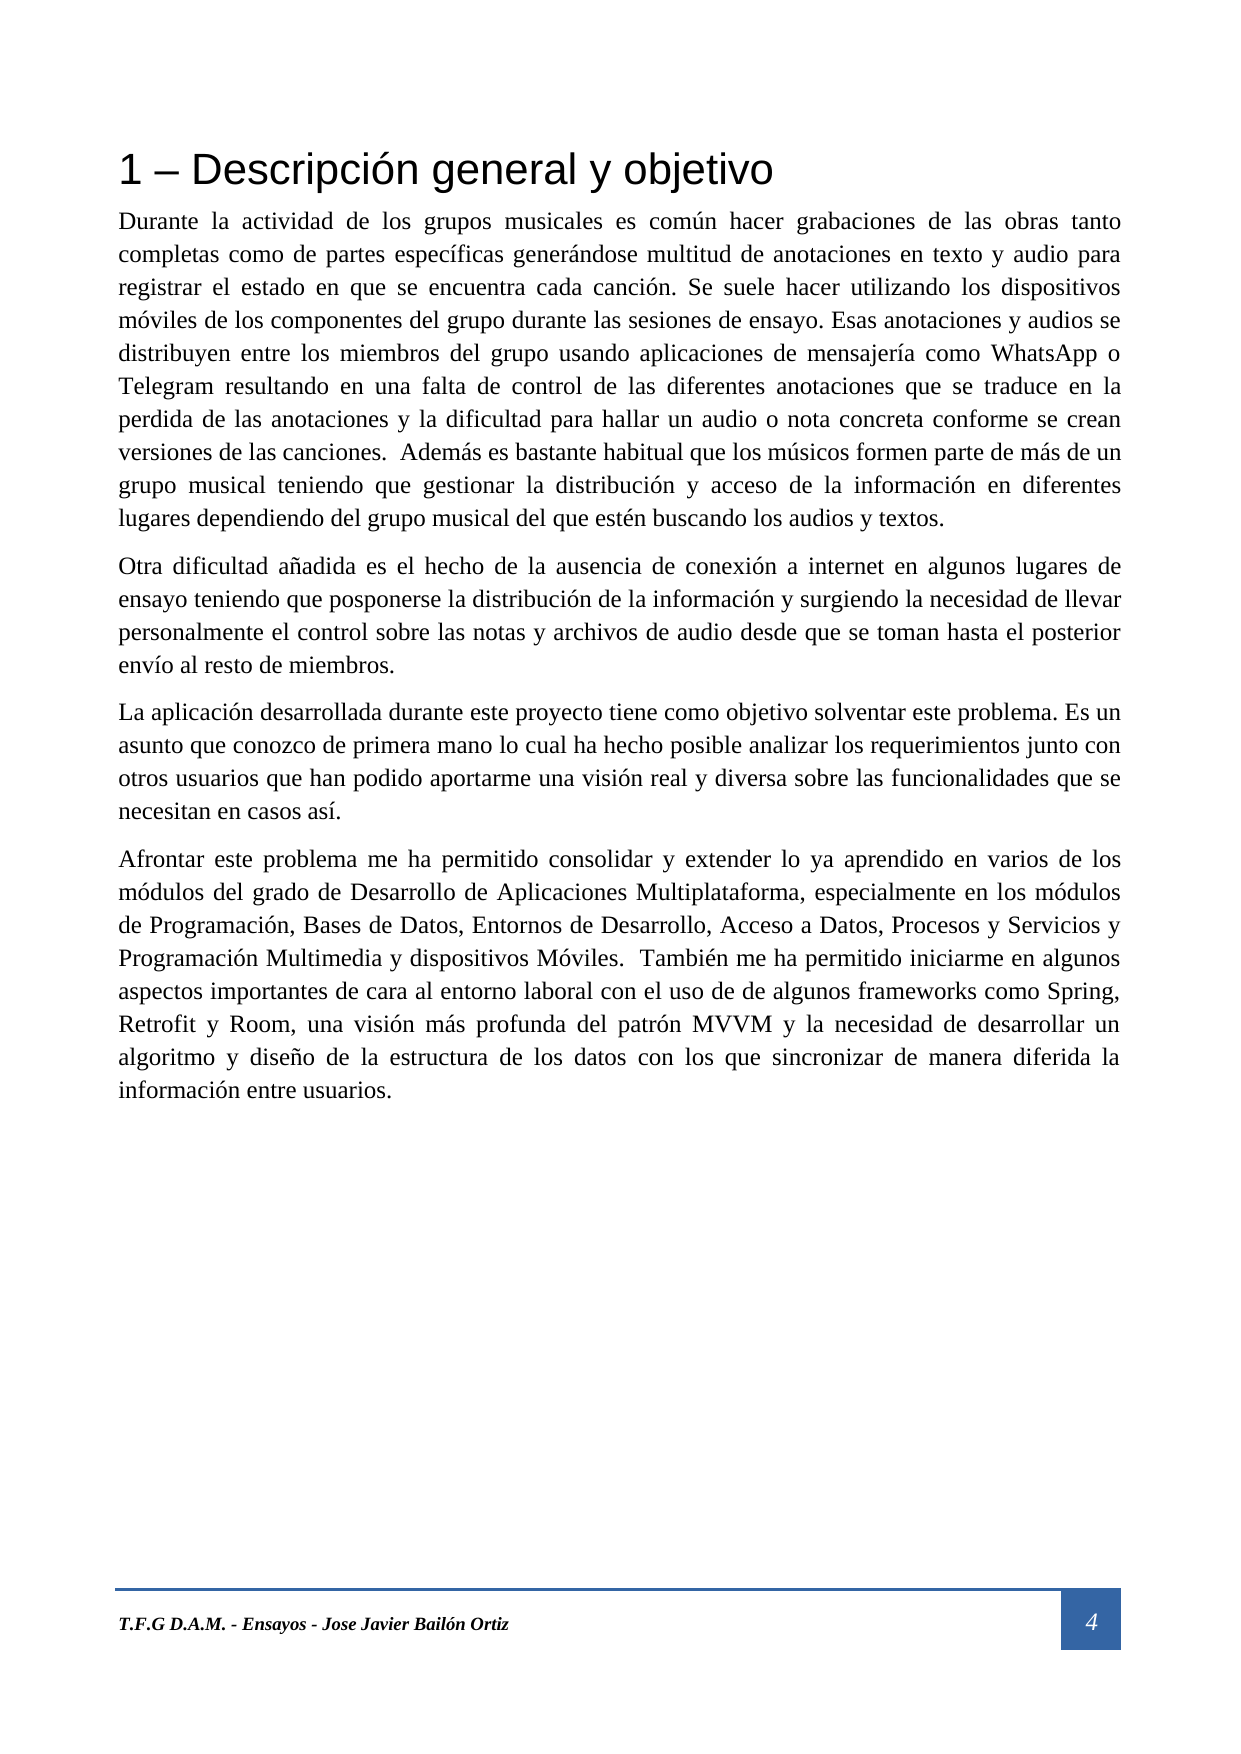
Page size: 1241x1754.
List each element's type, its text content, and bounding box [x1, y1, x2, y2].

subtitle 1 – Descripción general y objetivo [118, 143, 1122, 193]
text La aplicación desarrollada durante este proyecto tiene como objetivo solventar este problema. Es un asunto que conozco de primera mano lo cual ha hecho posible analizar los requerimientos junto con otros usuarios que han podido aportarme una visión real y diversa sobre las funcionalidades que se necesitan en casos así. [118, 697, 1122, 825]
text Durante la actividad de los grupos musicales es común hacer grabaciones de las obras tanto completas como de partes específicas generándose multitud de anotaciones en texto y audio para registrar el estado en que se encuentra cada canción. Se suele hacer utilizando los dispositivos móviles de los componentes del grupo durante las sesiones de ensayo. Esas anotaciones y audios se distribuyen entre los miembros del grupo usando aplicaciones de mensajería como WhatsApp o Telegram resultando en una falta de control de las diferentes anotaciones que se traduce en la perdida de las anotaciones y la dificultad para hallar un audio o nota concreta conforme se crean versiones de las canciones. Además es bastante habitual que los músicos formen parte de más de un grupo musical teniendo que gestionar la distribución y acceso de la información en diferentes lugares dependiendo del grupo musical del que estén buscando los audios y textos. [118, 206, 1122, 532]
text Otra dificultad añadida es el hecho de la ausencia de conexión a internet en algunos lugares de ensayo teniendo que posponerse la distribución de la información y surgiendo la necesidad de llevar personalmente el control sobre las notas y archivos de audio desde que se toman hasta el posterior envío al resto de miembros. [118, 551, 1122, 678]
text Afrontar este problema me ha permitido consolidar y extender lo ya aprendido en varios de los módulos del grado de Desarrollo de Aplicaciones Multiplataforma, especialmente en los módulos de Programación, Bases de Datos, Entornos de Desarrollo, Acceso a Datos, Procesos y Servicios y Programación Multimedia y dispositivos Móviles. También me ha permitido iniciarme en algunos aspectos importantes de cara al entorno laboral con el uso de de algunos frameworks como Spring, Retrofit y Room, una visión más profunda del patrón MVVM y la necesidad de desarrollar un algoritmo y diseño de la estructura de los datos con los que sincronizar de manera diferida la información entre usuarios. [118, 844, 1122, 1104]
